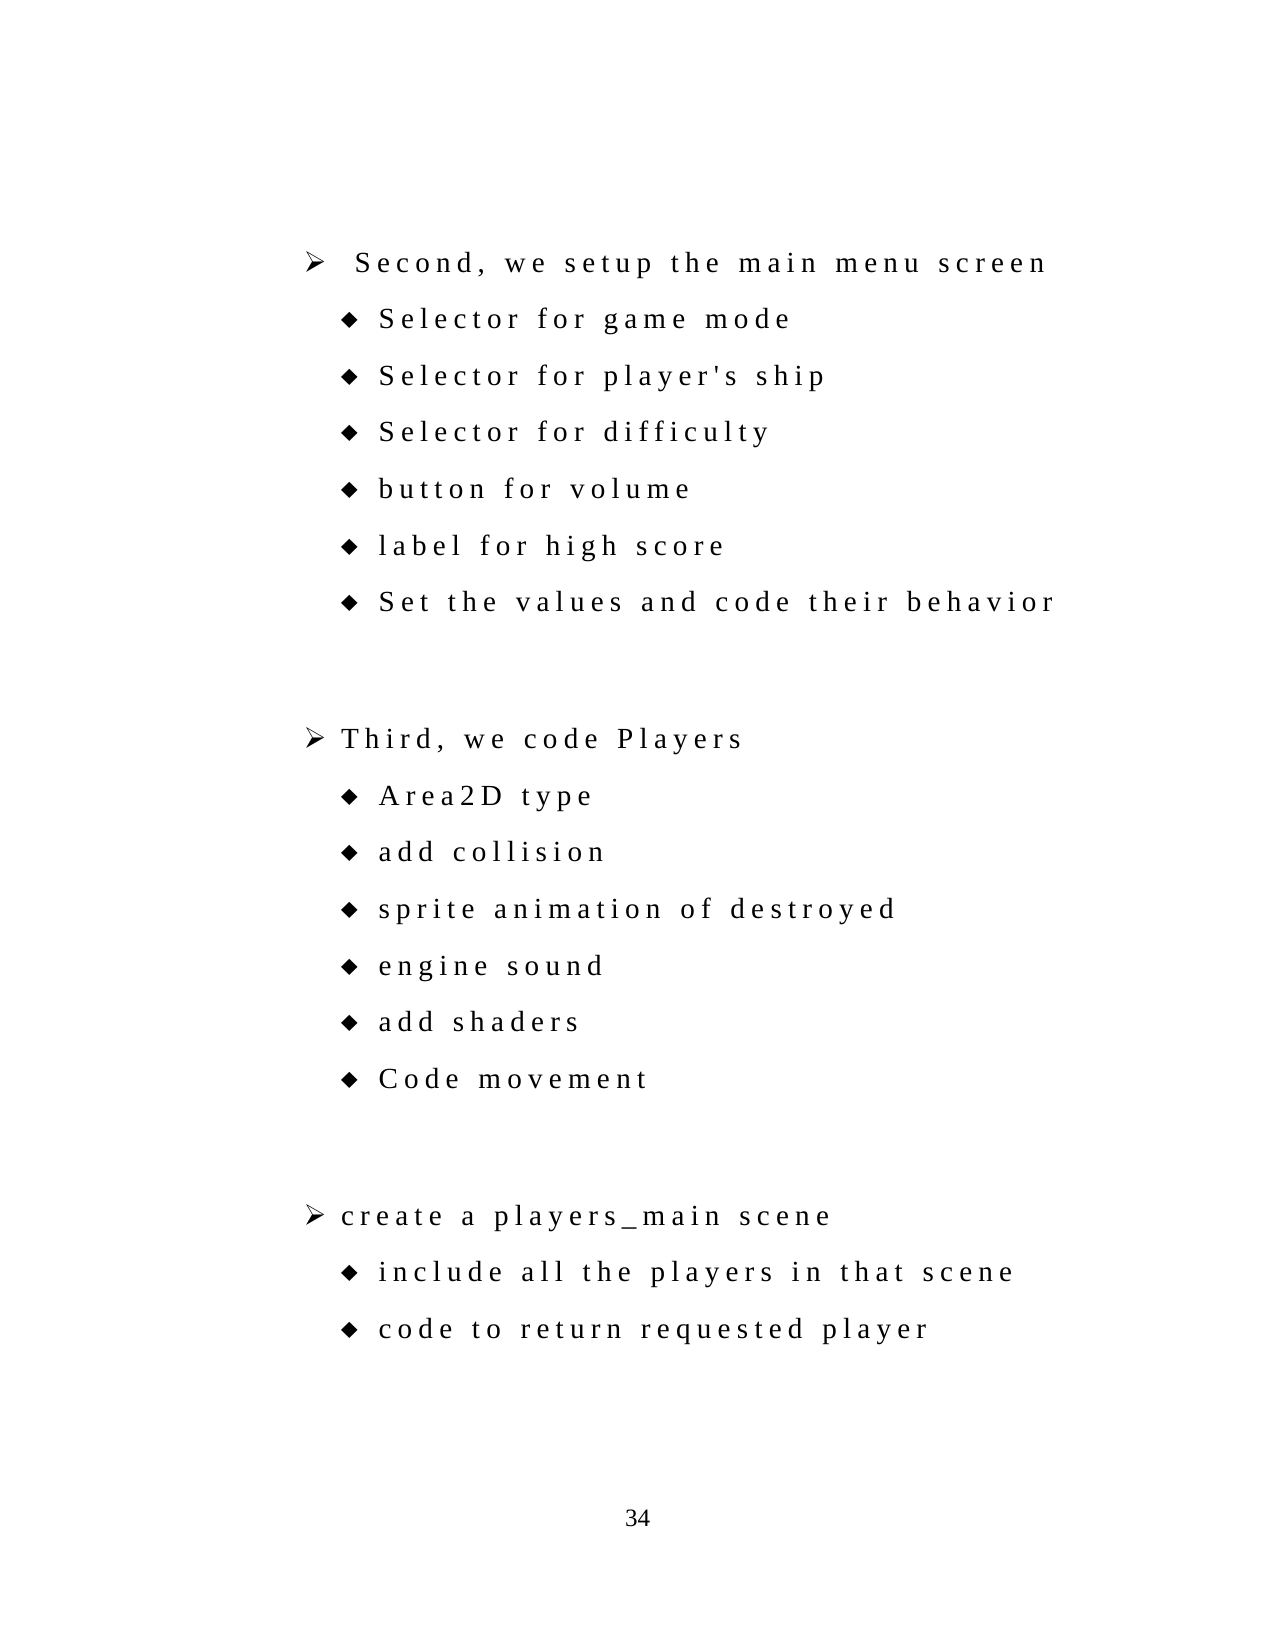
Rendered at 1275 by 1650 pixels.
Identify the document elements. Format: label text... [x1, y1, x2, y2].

list Selector for difficulty [341, 414, 1157, 448]
list Area2D type [341, 778, 1157, 812]
list add shaders [341, 1004, 1157, 1038]
list Code movement [341, 1061, 1157, 1094]
list Third, we code Players [303, 721, 1157, 755]
list create a players_main scene [303, 1198, 1157, 1232]
list sprite animation of destroyed [341, 891, 1157, 925]
list button for volume [341, 471, 1157, 505]
list add collision [341, 834, 1157, 868]
list code to return requested player [341, 1311, 1157, 1345]
list Set the values and code their behavior [341, 584, 1157, 618]
list Second, we setup the main menu screen [303, 245, 1157, 278]
list label for high score [341, 528, 1157, 561]
list include all the players in that scene [341, 1254, 1157, 1288]
list Selector for player's ship [341, 358, 1157, 392]
list engine sound [341, 948, 1157, 981]
list Selector for game mode [341, 301, 1157, 335]
